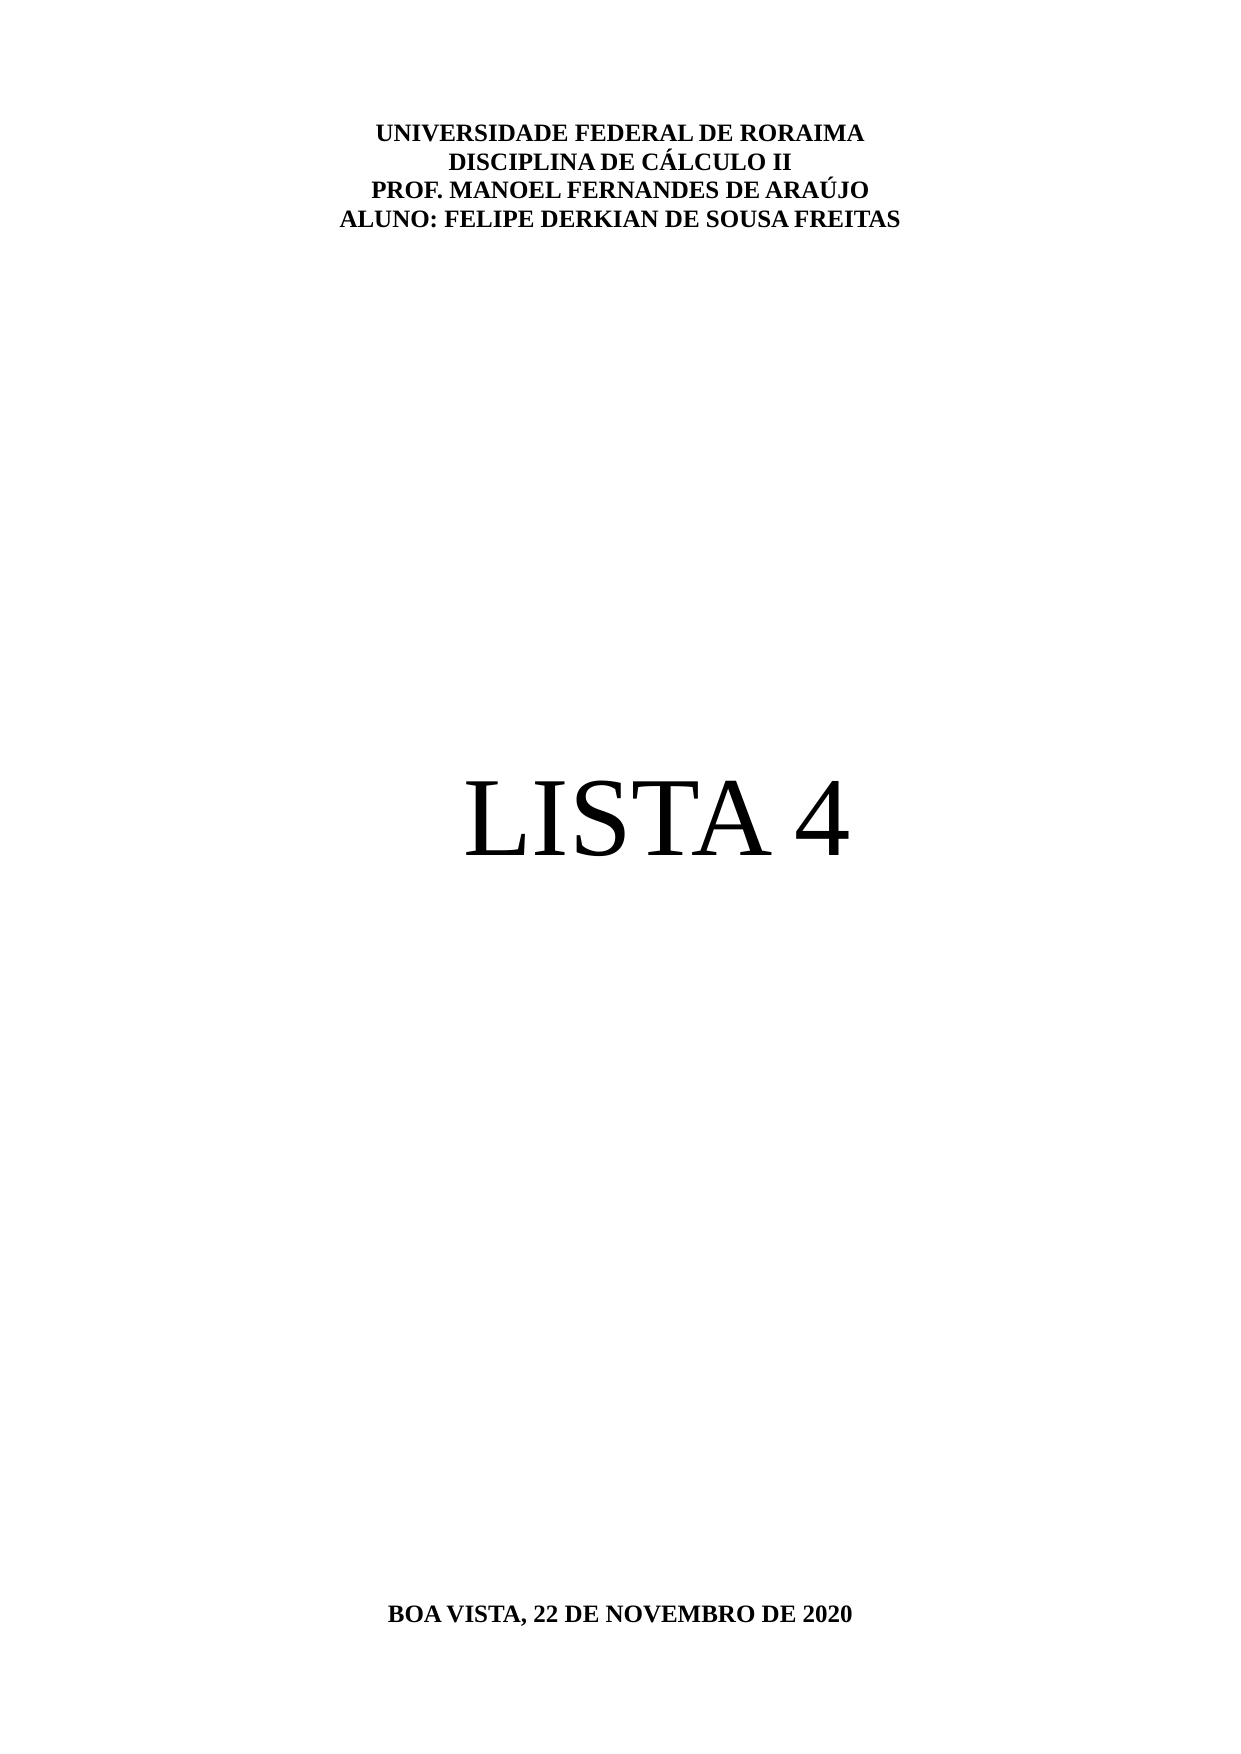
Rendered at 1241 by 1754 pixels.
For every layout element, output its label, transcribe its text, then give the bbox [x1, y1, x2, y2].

text DISCIPLINA DE CÁLCULO II [118, 147, 1122, 176]
text BOA VISTA, 22 DE NOVEMBRO DE 2020 [118, 1599, 1122, 1627]
text UNIVERSIDADE FEDERAL DE RORAIMA [118, 118, 1122, 147]
text ALUNO: FELIPE DERKIAN DE SOUSA FREITAS [118, 204, 1122, 233]
text PROF. MANOEL FERNANDES DE ARAÚJO [118, 176, 1122, 204]
text LISTA 4 [118, 751, 1122, 880]
